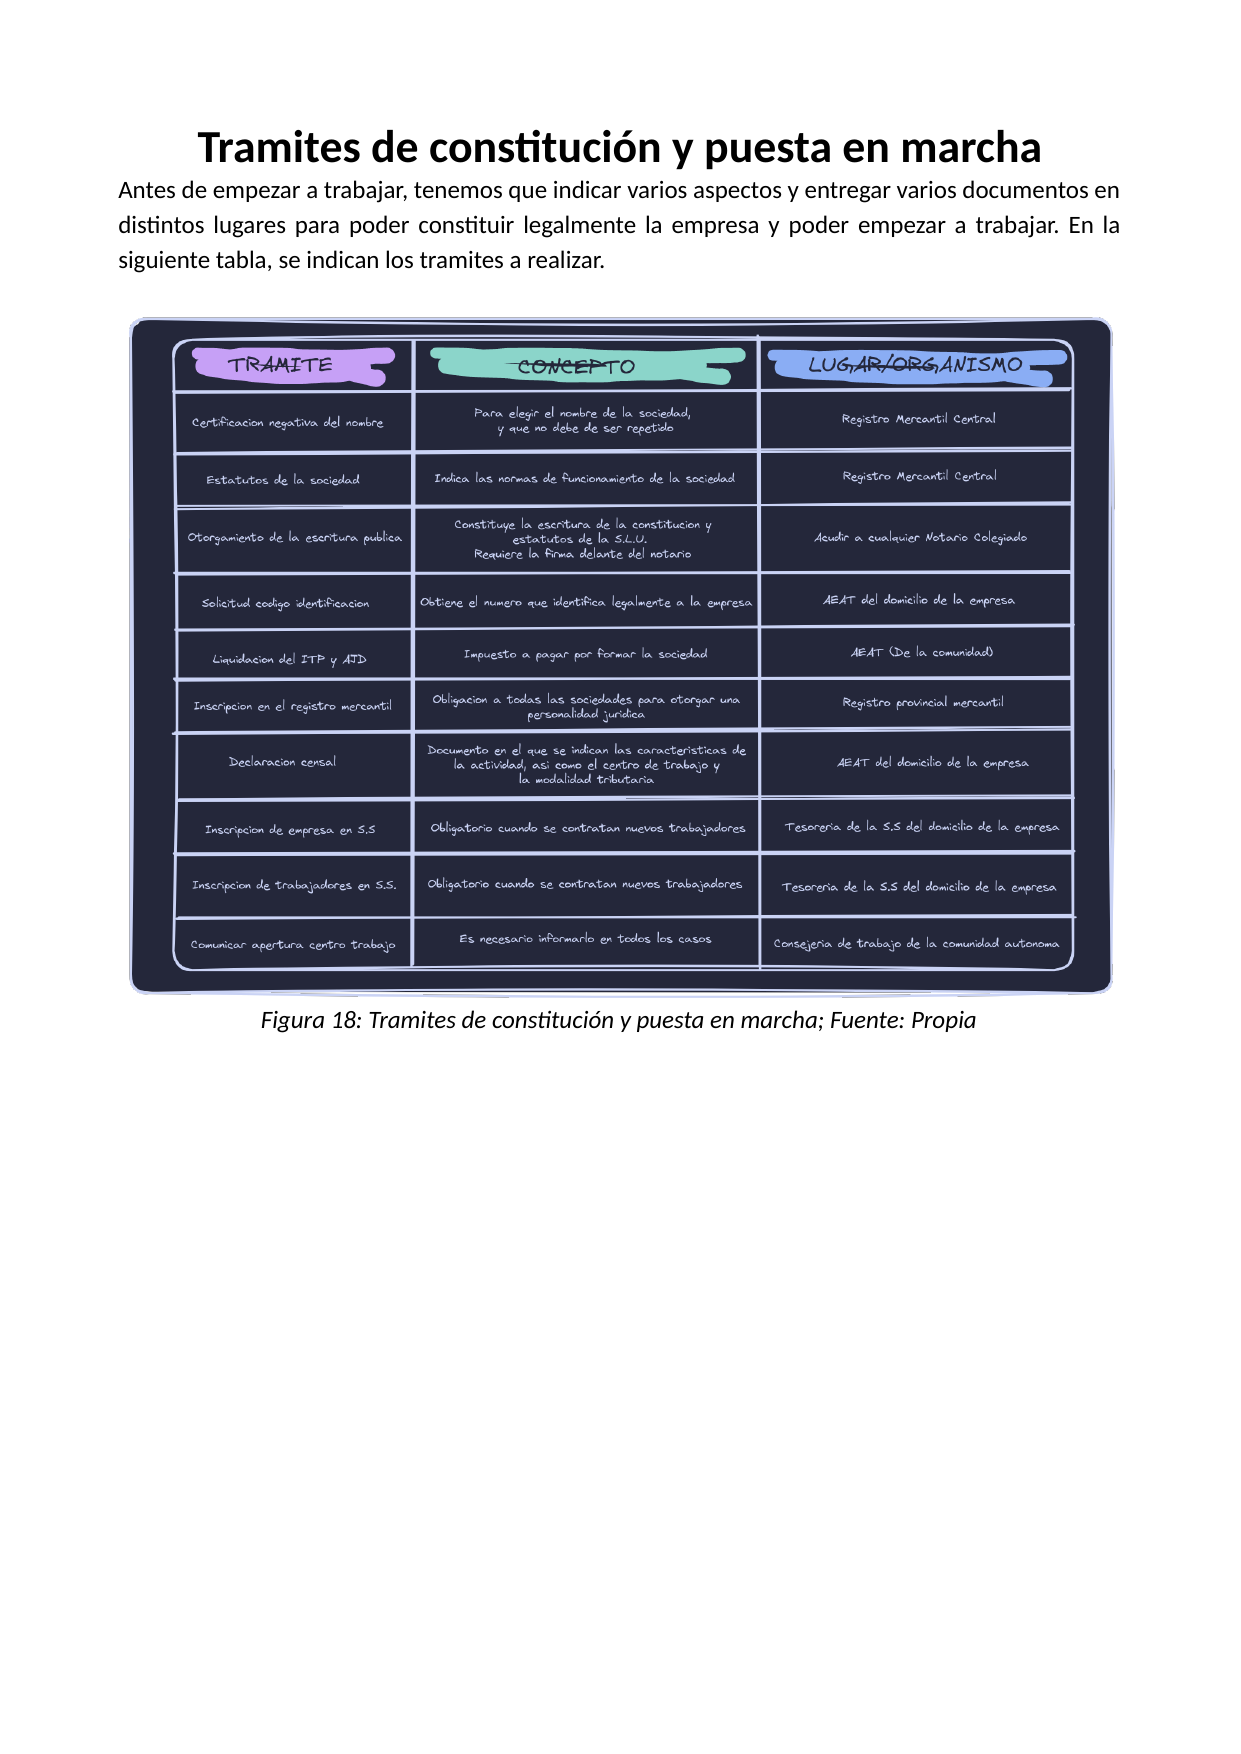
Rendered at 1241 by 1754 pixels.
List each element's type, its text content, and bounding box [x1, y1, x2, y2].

text Tramites de constitución y puesta en marcha [118, 118, 1122, 174]
text Figura 18: Tramites de constitución y puesta en marcha; Fuente: Propia [118, 1005, 1122, 1035]
picture [118, 306, 1123, 1005]
text Antes de empezar a trabajar, tenemos que indicar varios aspectos y entregar varios documentos en distintos lugares para poder constituir legalmente la empresa y poder empezar a trabajar. En la siguiente tabla, se indican los tramites a realizar. [118, 174, 1122, 274]
